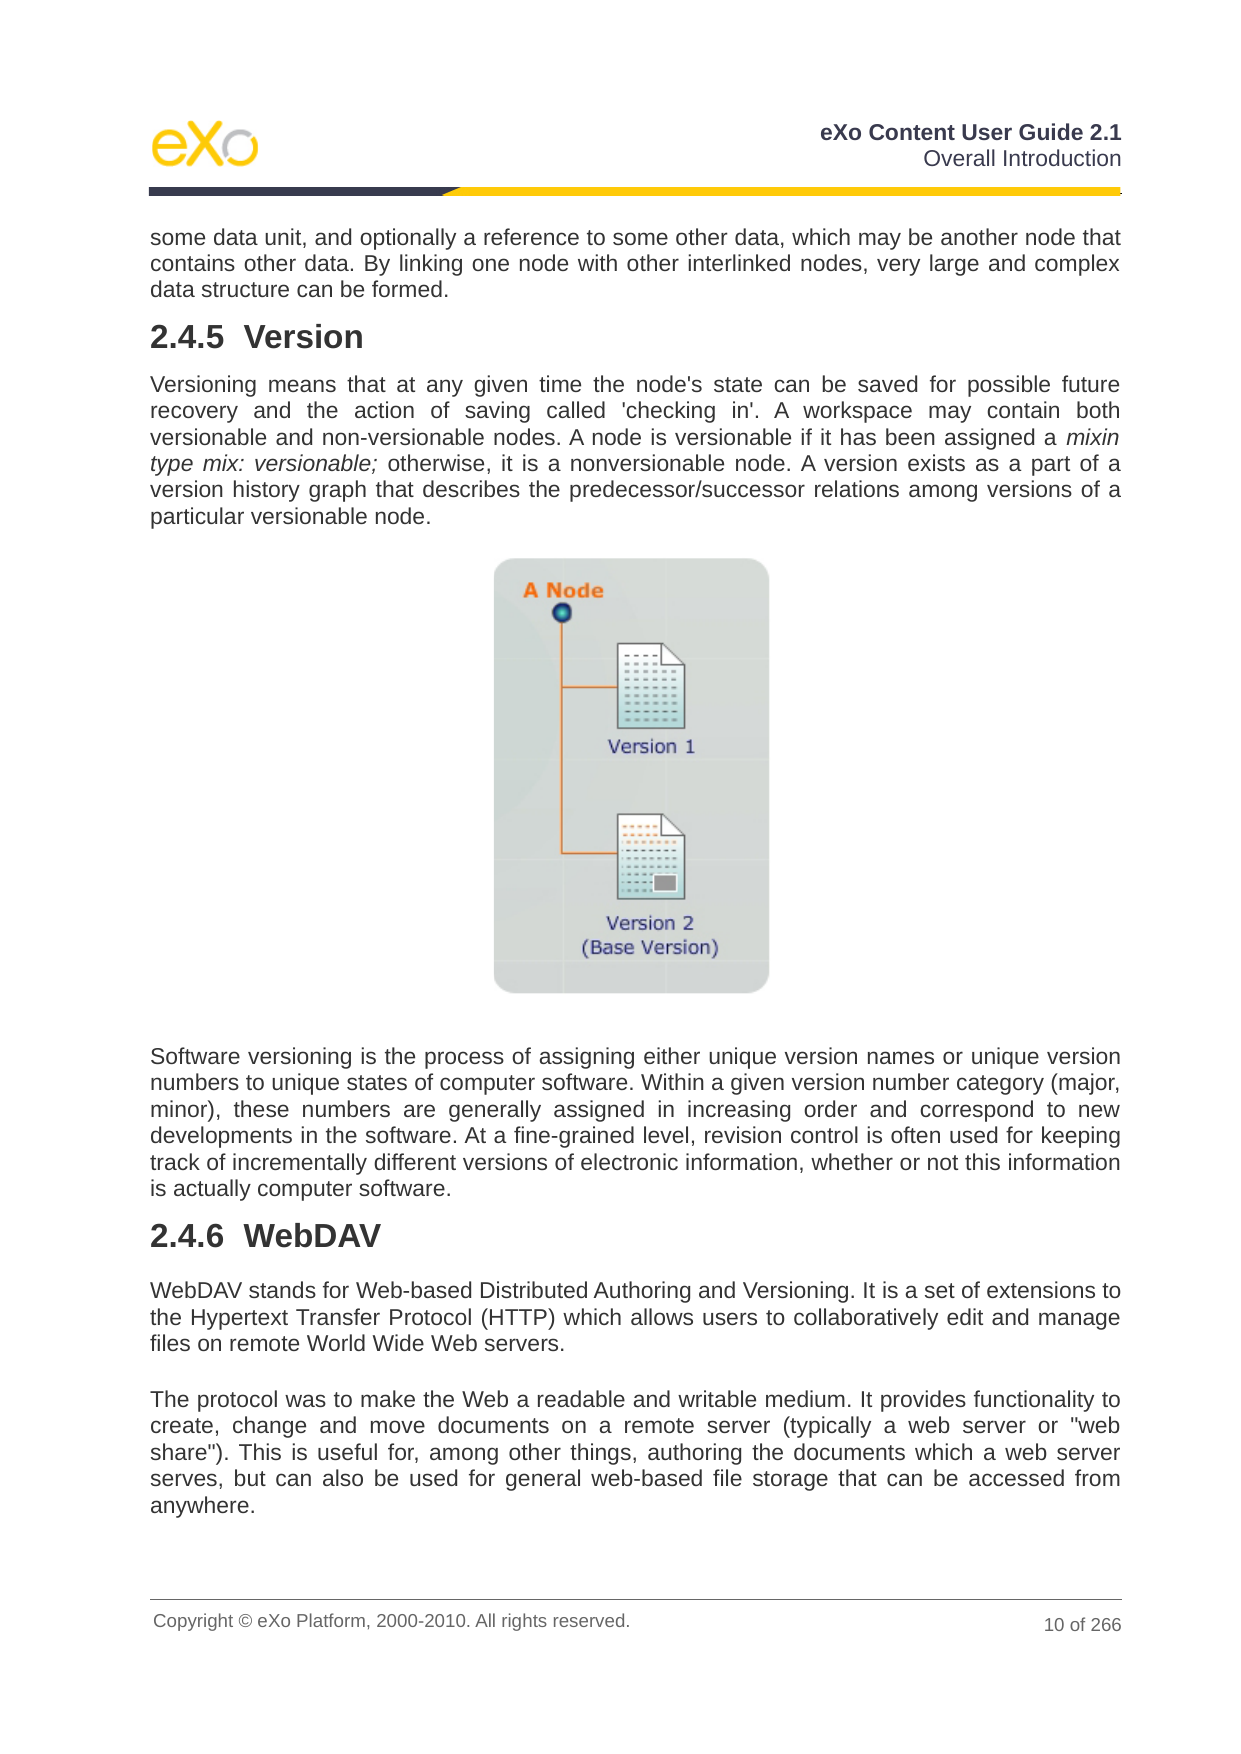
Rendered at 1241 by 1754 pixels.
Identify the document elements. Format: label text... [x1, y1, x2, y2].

subtitle WebDAV [150, 1216, 1122, 1254]
picture [148, 187, 1121, 196]
text Software versioning is the process of assigning either unique version names or unique version numbers to unique states of computer software. Within a given version number category (major, minor), these numbers are generally assigned in increasing order and correspond to new developments in the software. At a fine-grained level, revision control is often used for keeping track of incrementally different versions of electronic information, whether or not this information is actually computer software. [150, 1043, 1122, 1201]
text WebDAV stands for Web-based Distributed Authoring and Versioning. It is a set of extensions to the Hypertext Transfer Protocol (HTTP) which allows users to collaboratively edit and manage files on remote World Wide Web servers. [150, 1277, 1122, 1356]
picture [152, 120, 259, 167]
text Versioning means that at any given time the node's state can be saved for possible future recovery and the action of saving called 'checking in'. A workspace may contain both versionable and non-versionable nodes. A node is versionable if it has been assigned a mixin type mix: versionable; otherwise, it is a nonversionable node. A version exists as a part of a version history graph that describes the predecessor/successor relations among versions of a particular versionable node. [150, 371, 1122, 529]
text The protocol was to make the Web a readable and writable medium. It provides functionality to create, change and move documents on a remote server (typically a web server or "web share"). This is useful for, among other things, authoring the documents which a web server serves, but can also be used for general web-based file storage that can be accessed from anywhere. [150, 1386, 1122, 1518]
picture [493, 557, 771, 995]
text some data unit, and optionally a reference to some other data, which may be another node that contains other data. By linking one node with other interlinked nodes, very large and complex data structure can be formed. [150, 223, 1122, 303]
subtitle Version [150, 318, 1122, 356]
